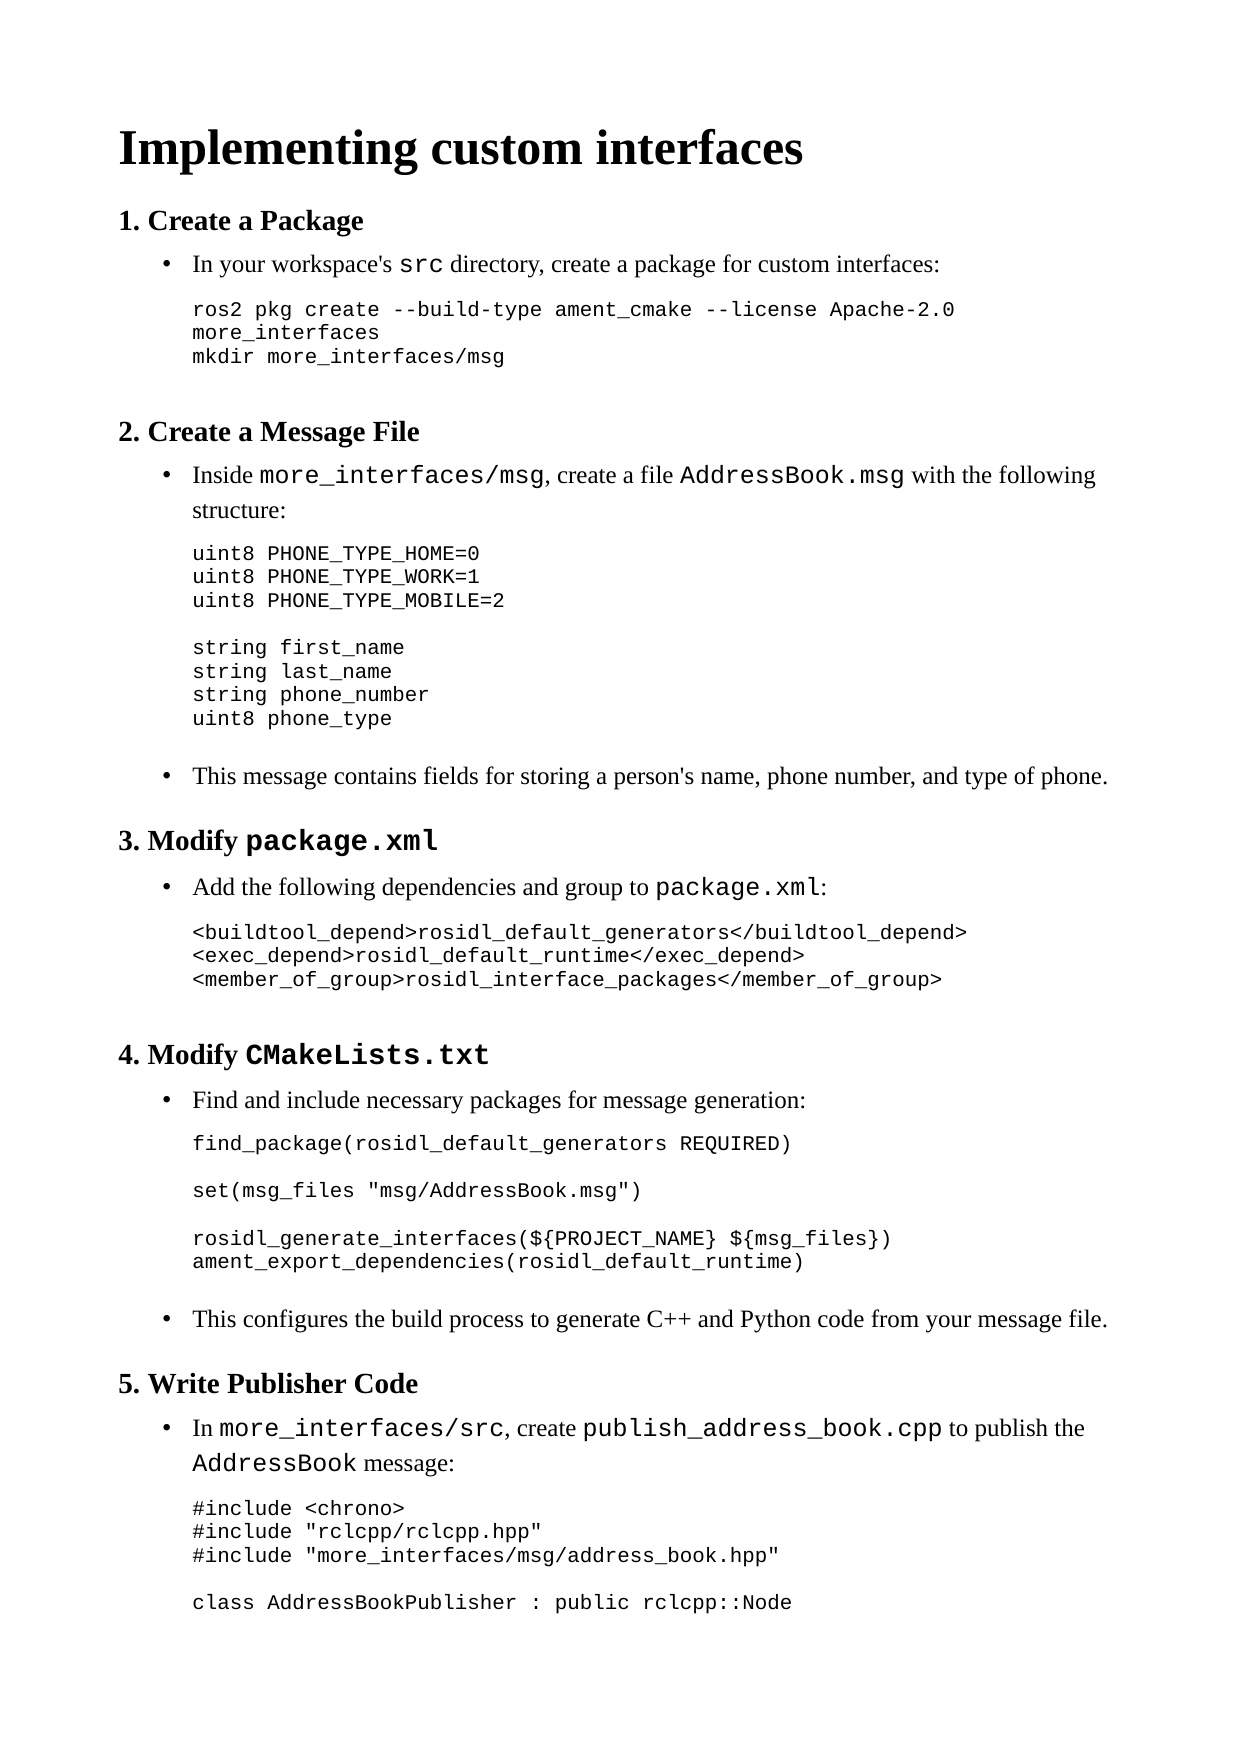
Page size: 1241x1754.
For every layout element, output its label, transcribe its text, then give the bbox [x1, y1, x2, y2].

list #include <chrono> [162, 1498, 1122, 1521]
list Find and include necessary packages for message generation: [162, 1085, 1122, 1114]
list <exec_depend>rosidl_default_runtime</exec_depend> [162, 946, 1122, 969]
list ament_export_dependencies(rosidl_default_runtime) [162, 1251, 1122, 1275]
list uint8 PHONE_TYPE_HOME=0 [162, 542, 1122, 566]
list string last_name [162, 661, 1122, 684]
list rosidl_generate_interfaces(${PROJECT_NAME} ${msg_files}) [162, 1228, 1122, 1251]
list string phone_number [162, 684, 1122, 708]
list Inside more_interfaces/msg, create a file AddressBook.msg with the following structure: [162, 460, 1122, 524]
list uint8 phone_type [162, 708, 1122, 732]
list uint8 PHONE_TYPE_MOBILE=2 [162, 590, 1122, 613]
list #include "rclcpp/rclcpp.hpp" [162, 1521, 1122, 1545]
subtitle 1. Create a Package [118, 203, 1122, 236]
subtitle Implementing custom interfaces [118, 118, 1122, 176]
list Add the following dependencies and group to package.xml: [162, 872, 1122, 903]
list <member_of_group>rosidl_interface_packages</member_of_group> [162, 969, 1122, 993]
subtitle 2. Create a Message File [118, 414, 1122, 447]
list string first_name [162, 637, 1122, 661]
list <buildtool_depend>rosidl_default_generators</buildtool_depend> [162, 922, 1122, 946]
subtitle 4. Modify CMakeLists.txt [118, 1037, 1122, 1073]
list #include "more_interfaces/msg/address_book.hpp" [162, 1545, 1122, 1569]
list find_package(rosidl_default_generators REQUIRED) [162, 1133, 1122, 1157]
list In more_interfaces/src, create publish_address_book.cpp to publish the AddressBook message: [162, 1413, 1122, 1478]
list uint8 PHONE_TYPE_WORK=1 [162, 566, 1122, 590]
list In your workspace's src directory, create a package for custom interfaces: [162, 249, 1122, 279]
subtitle 3. Modify package.xml [118, 823, 1122, 859]
list This message contains fields for storing a person's name, phone number, and type of phone. [162, 761, 1122, 790]
list ros2 pkg create --build-type ament_cmake --license Apache-2.0 more_interfaces [162, 299, 1122, 346]
list set(msg_files "msg/AddressBook.msg") [162, 1180, 1122, 1204]
subtitle 5. Write Publisher Code [118, 1367, 1122, 1400]
list This configures the build process to generate C++ and Python code from your message file. [162, 1304, 1122, 1333]
list class AddressBookPublisher : public rclcpp::Node [162, 1592, 1122, 1616]
list mkdir more_interfaces/msg [162, 346, 1122, 370]
